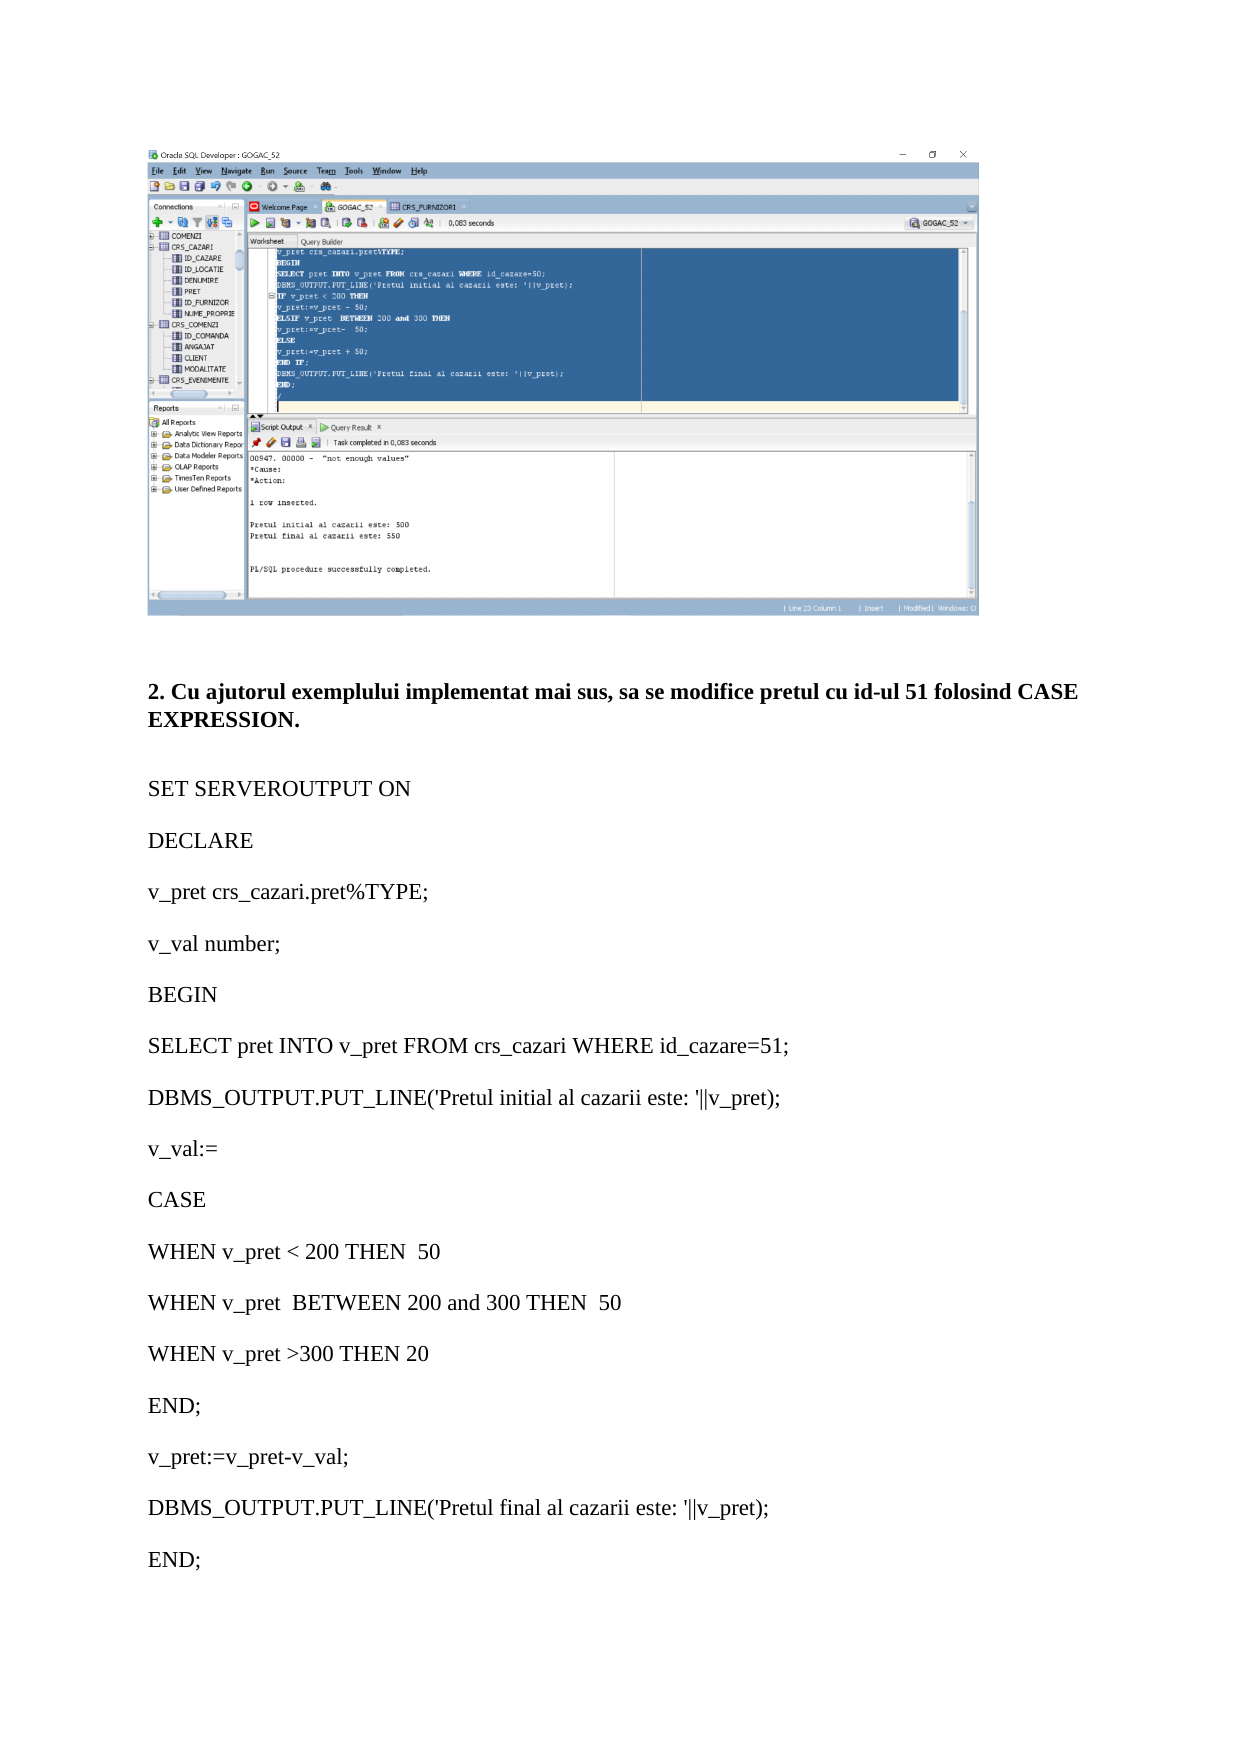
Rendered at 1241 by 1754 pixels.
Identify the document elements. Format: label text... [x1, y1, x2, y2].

text END; [148, 1392, 1093, 1418]
text END; [148, 1546, 1093, 1572]
text 2. Cu ajutorul exemplului implementat mai sus, sa se modifice pretul cu id-ul 51 folosind CASE EXPRESSION. [148, 678, 1093, 732]
text WHEN v_pret < 200 THEN 50 [148, 1238, 1093, 1264]
text DECLARE [148, 827, 1093, 853]
text DBMS_OUTPUT.PUT_LINE('Pretul final al cazarii este: '||v_pret); [148, 1494, 1093, 1521]
text BEGIN [148, 981, 1093, 1007]
text WHEN v_pret BETWEEN 200 and 300 THEN 50 [148, 1289, 1093, 1315]
text DBMS_OUTPUT.PUT_LINE('Pretul initial al cazarii este: '||v_pret); [148, 1084, 1093, 1110]
text SET SERVEROUTPUT ON [148, 776, 1093, 802]
text SELECT pret INTO v_pret FROM crs_cazari WHERE id_cazare=51; [148, 1032, 1093, 1059]
text v_val number; [148, 929, 1093, 956]
text v_pret crs_cazari.pret%TYPE; [148, 878, 1093, 904]
text v_pret:=v_pret-v_val; [148, 1443, 1093, 1469]
text WHEN v_pret >300 THEN 20 [148, 1340, 1093, 1367]
text CASE [148, 1186, 1093, 1213]
text v_val:= [148, 1135, 1093, 1161]
